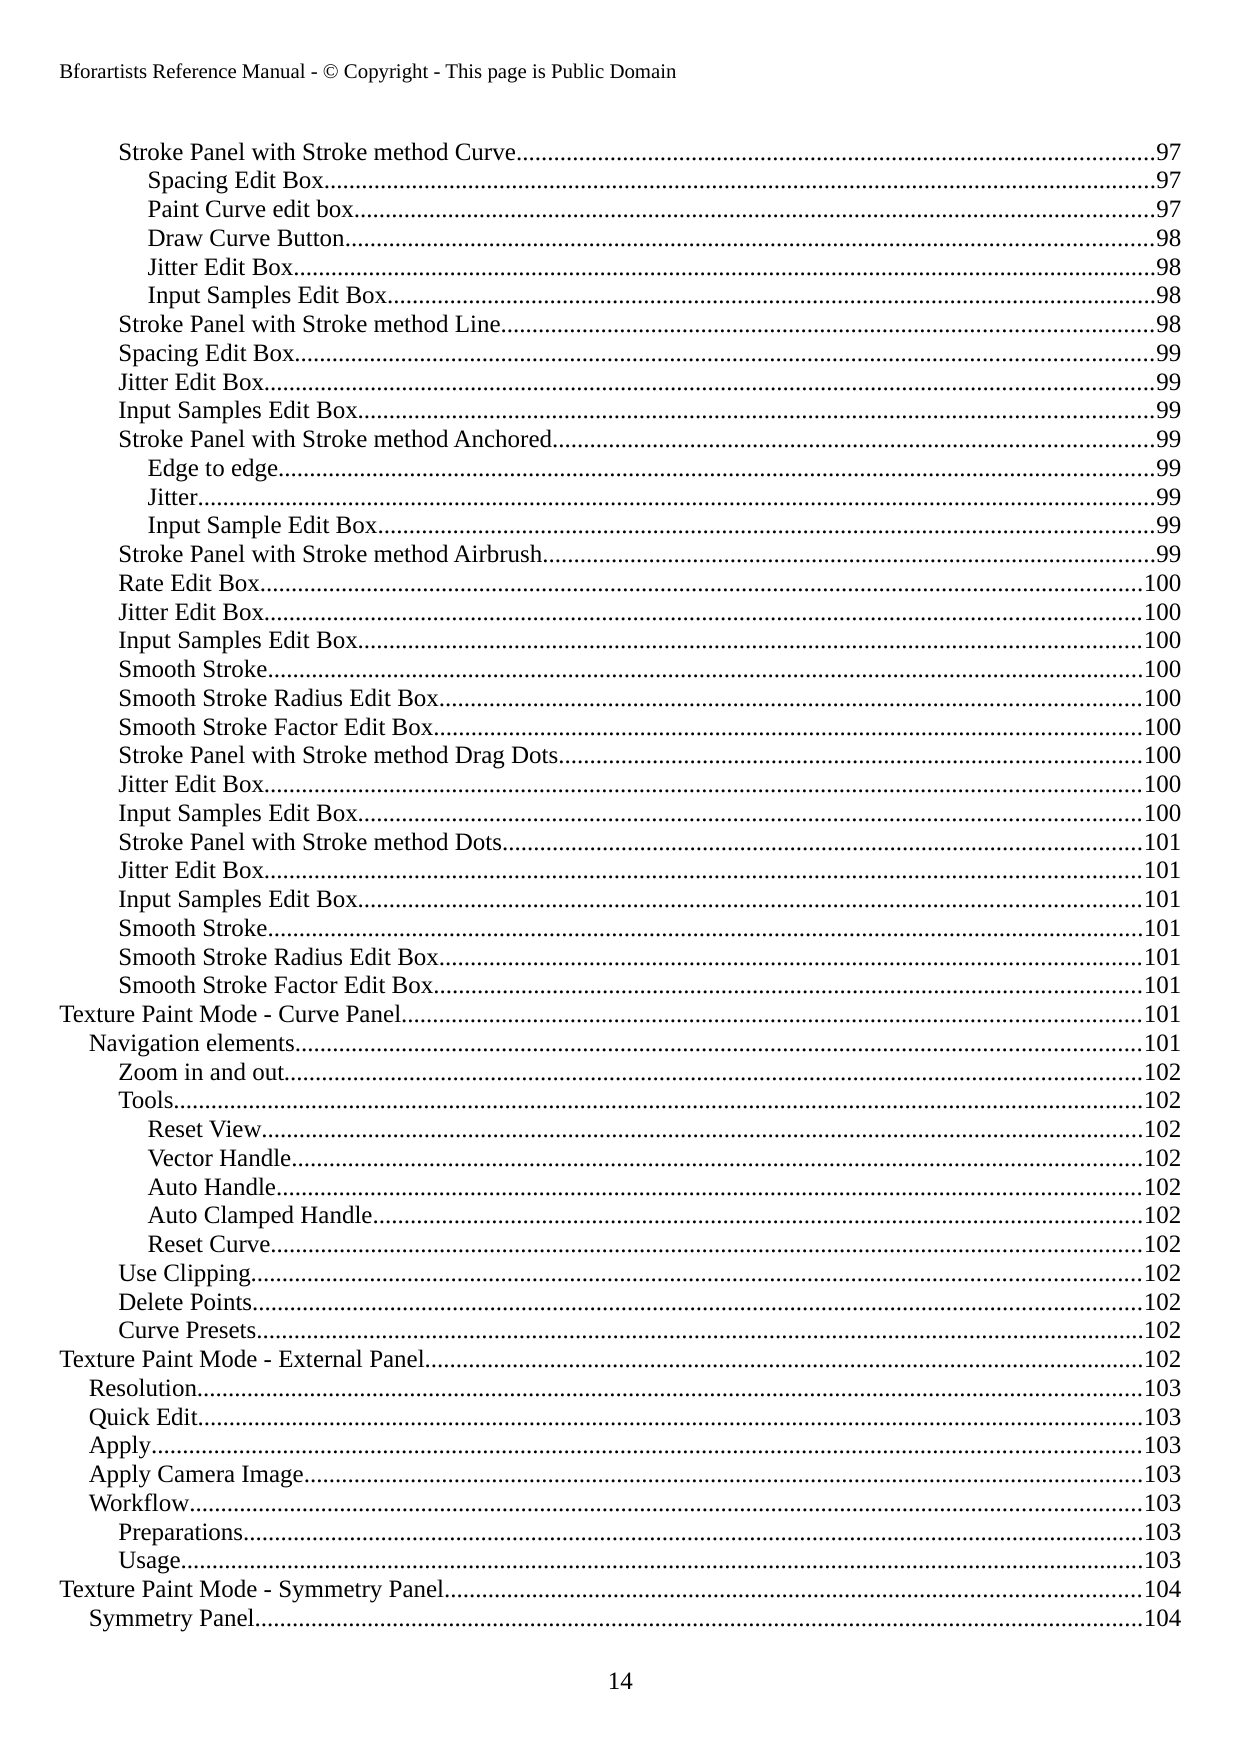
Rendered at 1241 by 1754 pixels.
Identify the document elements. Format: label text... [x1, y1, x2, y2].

text Navigation elements 101 [88, 1028, 1181, 1057]
text Tools 102 [118, 1085, 1181, 1114]
text Spacing Edit Box 97 [147, 165, 1181, 194]
text Quick Edit 103 [88, 1402, 1181, 1430]
text Stroke Panel with Stroke method Line 98 [118, 309, 1181, 338]
text Smooth Stroke 100 [118, 654, 1181, 683]
text Zoom in and out 102 [118, 1057, 1181, 1085]
text Workflow 103 [88, 1488, 1181, 1517]
text Preparations 103 [118, 1517, 1181, 1545]
text Use Clipping 102 [118, 1258, 1181, 1287]
text Draw Curve Button 98 [147, 223, 1181, 252]
text Input Samples Edit Box 100 [118, 798, 1181, 827]
text Jitter Edit Box 101 [118, 855, 1181, 884]
text Stroke Panel with Stroke method Anchored 99 [118, 424, 1181, 453]
text Resolution 103 [88, 1373, 1181, 1402]
text Texture Paint Mode - Curve Panel 101 [59, 999, 1181, 1028]
text Usage 103 [118, 1545, 1181, 1574]
text Texture Paint Mode - Symmetry Panel 104 [59, 1574, 1181, 1603]
text Input Sample Edit Box 99 [147, 510, 1181, 539]
text Edge to edge 99 [147, 453, 1181, 482]
text Texture Paint Mode - External Panel 102 [59, 1344, 1181, 1373]
text Jitter Edit Box 100 [118, 597, 1181, 625]
text Smooth Stroke Factor Edit Box 100 [118, 712, 1181, 740]
text Reset View 102 [147, 1114, 1181, 1143]
text Apply Camera Image 103 [88, 1459, 1181, 1488]
text Stroke Panel with Stroke method Dots 101 [118, 827, 1181, 855]
text Jitter 99 [147, 482, 1181, 510]
text Rate Edit Box 100 [118, 568, 1181, 597]
text Jitter Edit Box 100 [118, 769, 1181, 798]
text Smooth Stroke 101 [118, 913, 1181, 942]
text Stroke Panel with Stroke method Curve 97 [118, 137, 1181, 165]
text Input Samples Edit Box 100 [118, 625, 1181, 654]
text Auto Clamped Handle 102 [147, 1200, 1181, 1229]
text Auto Handle 102 [147, 1172, 1181, 1200]
text Jitter Edit Box 99 [118, 367, 1181, 395]
text Apply 103 [88, 1430, 1181, 1459]
text Smooth Stroke Radius Edit Box 100 [118, 683, 1181, 712]
text Curve Presets 102 [118, 1315, 1181, 1344]
text Smooth Stroke Radius Edit Box 101 [118, 942, 1181, 970]
text Spacing Edit Box 99 [118, 338, 1181, 367]
text Stroke Panel with Stroke method Airbrush 99 [118, 539, 1181, 568]
text Input Samples Edit Box 98 [147, 280, 1181, 309]
text Jitter Edit Box 98 [147, 252, 1181, 280]
text Reset Curve 102 [147, 1229, 1181, 1258]
text Stroke Panel with Stroke method Drag Dots 100 [118, 740, 1181, 769]
text Vector Handle 102 [147, 1143, 1181, 1172]
text Paint Curve edit box 97 [147, 194, 1181, 223]
text Delete Points 102 [118, 1287, 1181, 1315]
text Symmetry Panel 104 [88, 1603, 1181, 1632]
text Input Samples Edit Box 99 [118, 395, 1181, 424]
text Input Samples Edit Box 101 [118, 884, 1181, 913]
text Smooth Stroke Factor Edit Box 101 [118, 970, 1181, 999]
